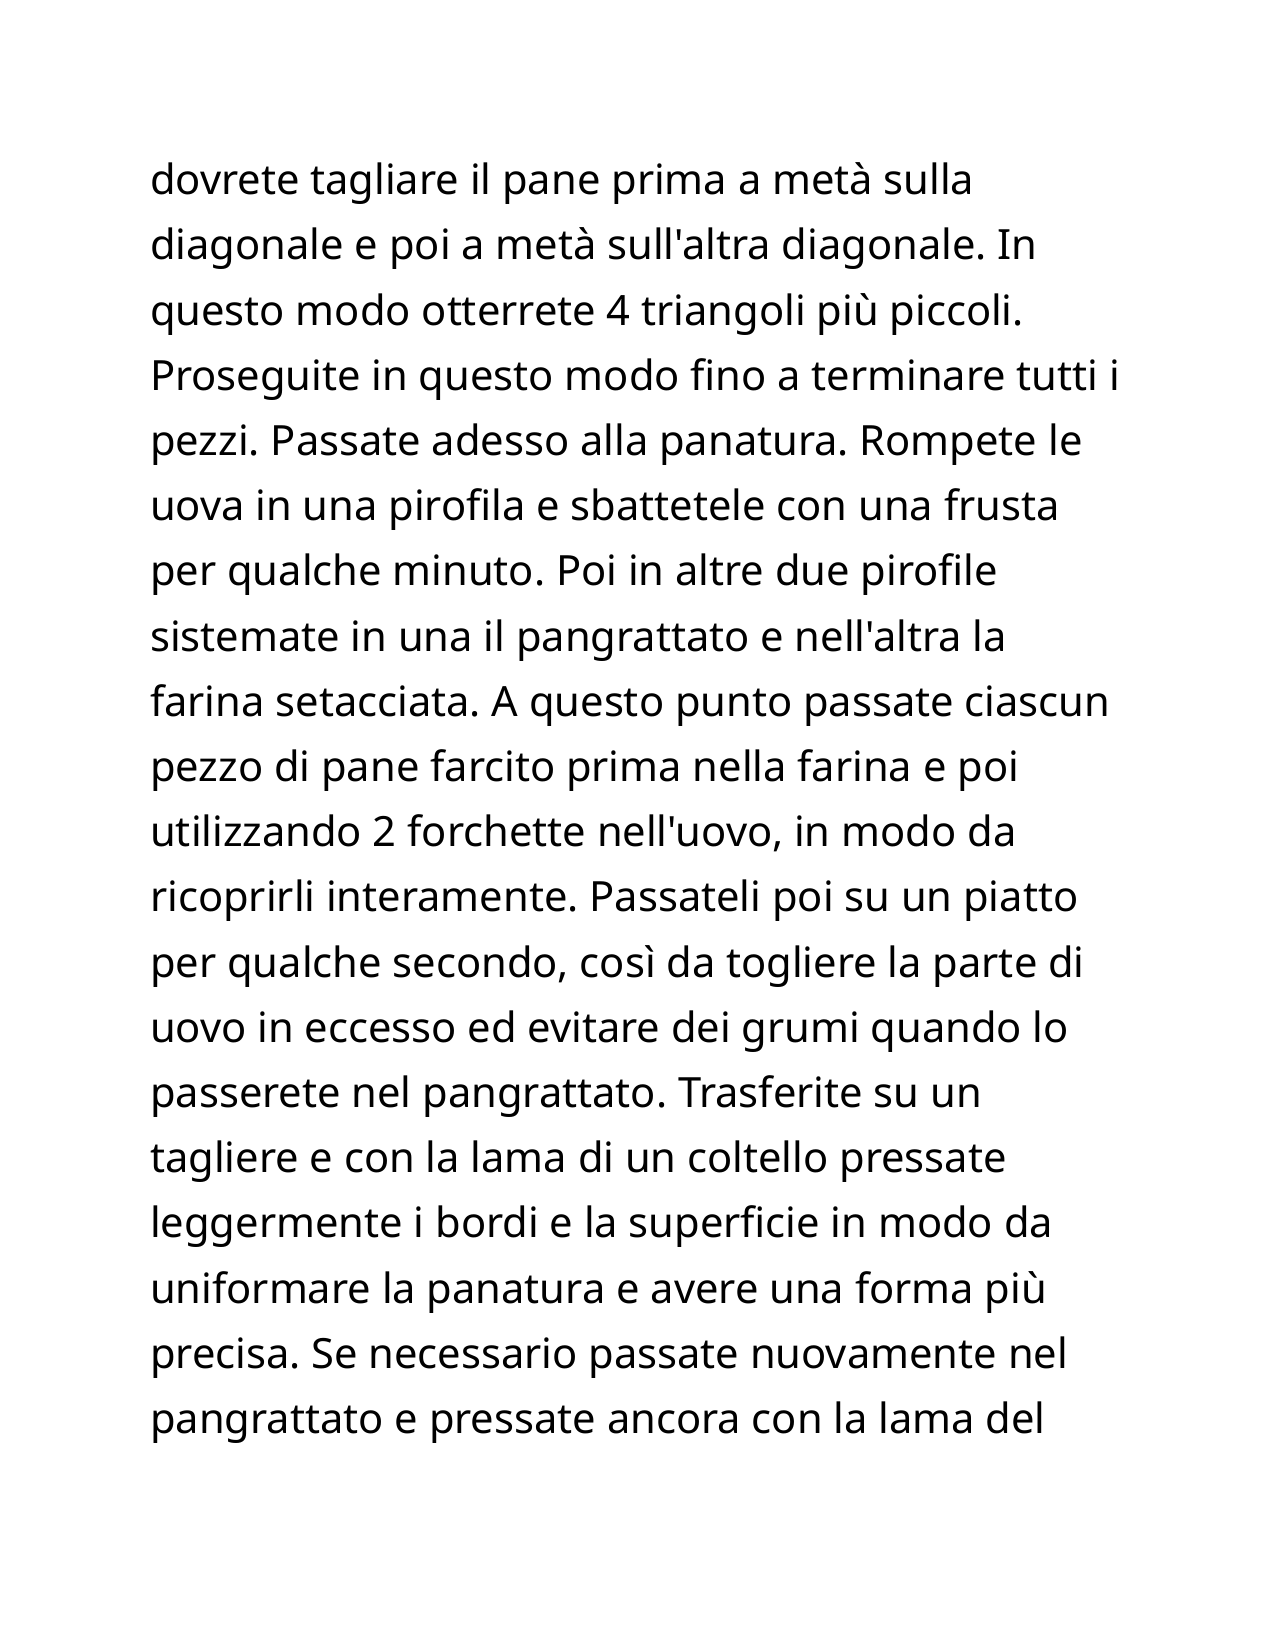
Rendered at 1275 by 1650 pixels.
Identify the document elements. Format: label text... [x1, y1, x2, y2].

text dovrete tagliare il pane prima a metà sulla diagonale e poi a metà sull'altra diagonale. In questo modo otterrete 4 triangoli più piccoli. Proseguite in questo modo fino a terminare tutti i pezzi. Passate adesso alla panatura. Rompete le uova in una pirofila e sbattetele con una frusta per qualche minuto. Poi in altre due pirofile sistemate in una il pangrattato e nell'altra la farina setacciata. A questo punto passate ciascun pezzo di pane farcito prima nella farina e poi utilizzando 2 forchette nell'uovo, in modo da ricoprirli interamente. Passateli poi su un piatto per qualche secondo, così da togliere la parte di uovo in eccesso ed evitare dei grumi quando lo passerete nel pangrattato. Trasferite su un tagliere e con la lama di un coltello pressate leggermente i bordi e la superficie in modo da uniformare la panatura e avere una forma più precisa. Se necessario passate nuovamente nel pangrattato e pressate ancora con la lama del [150, 150, 1125, 1446]
